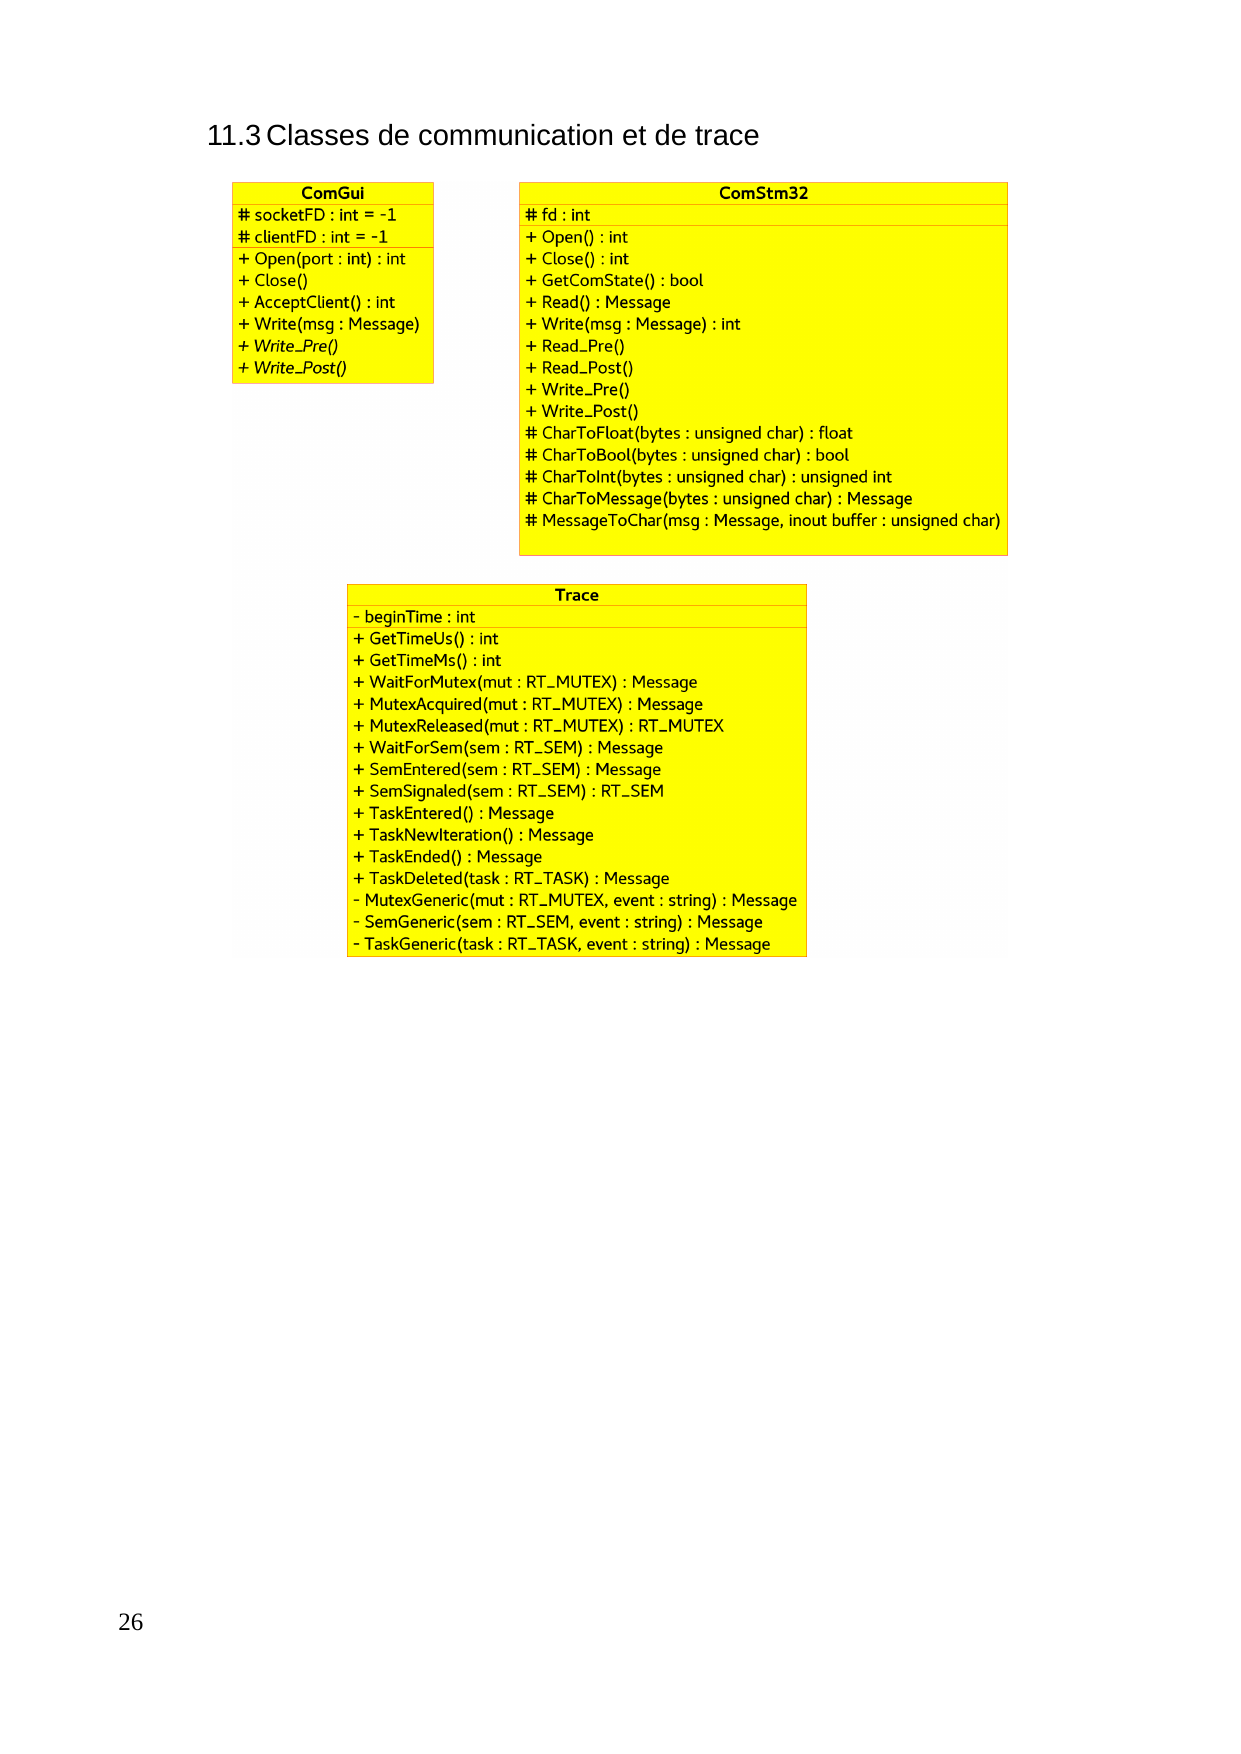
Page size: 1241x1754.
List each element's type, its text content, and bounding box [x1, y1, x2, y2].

subtitle Classes de communication et de trace [118, 118, 1122, 152]
picture [232, 181, 1009, 958]
